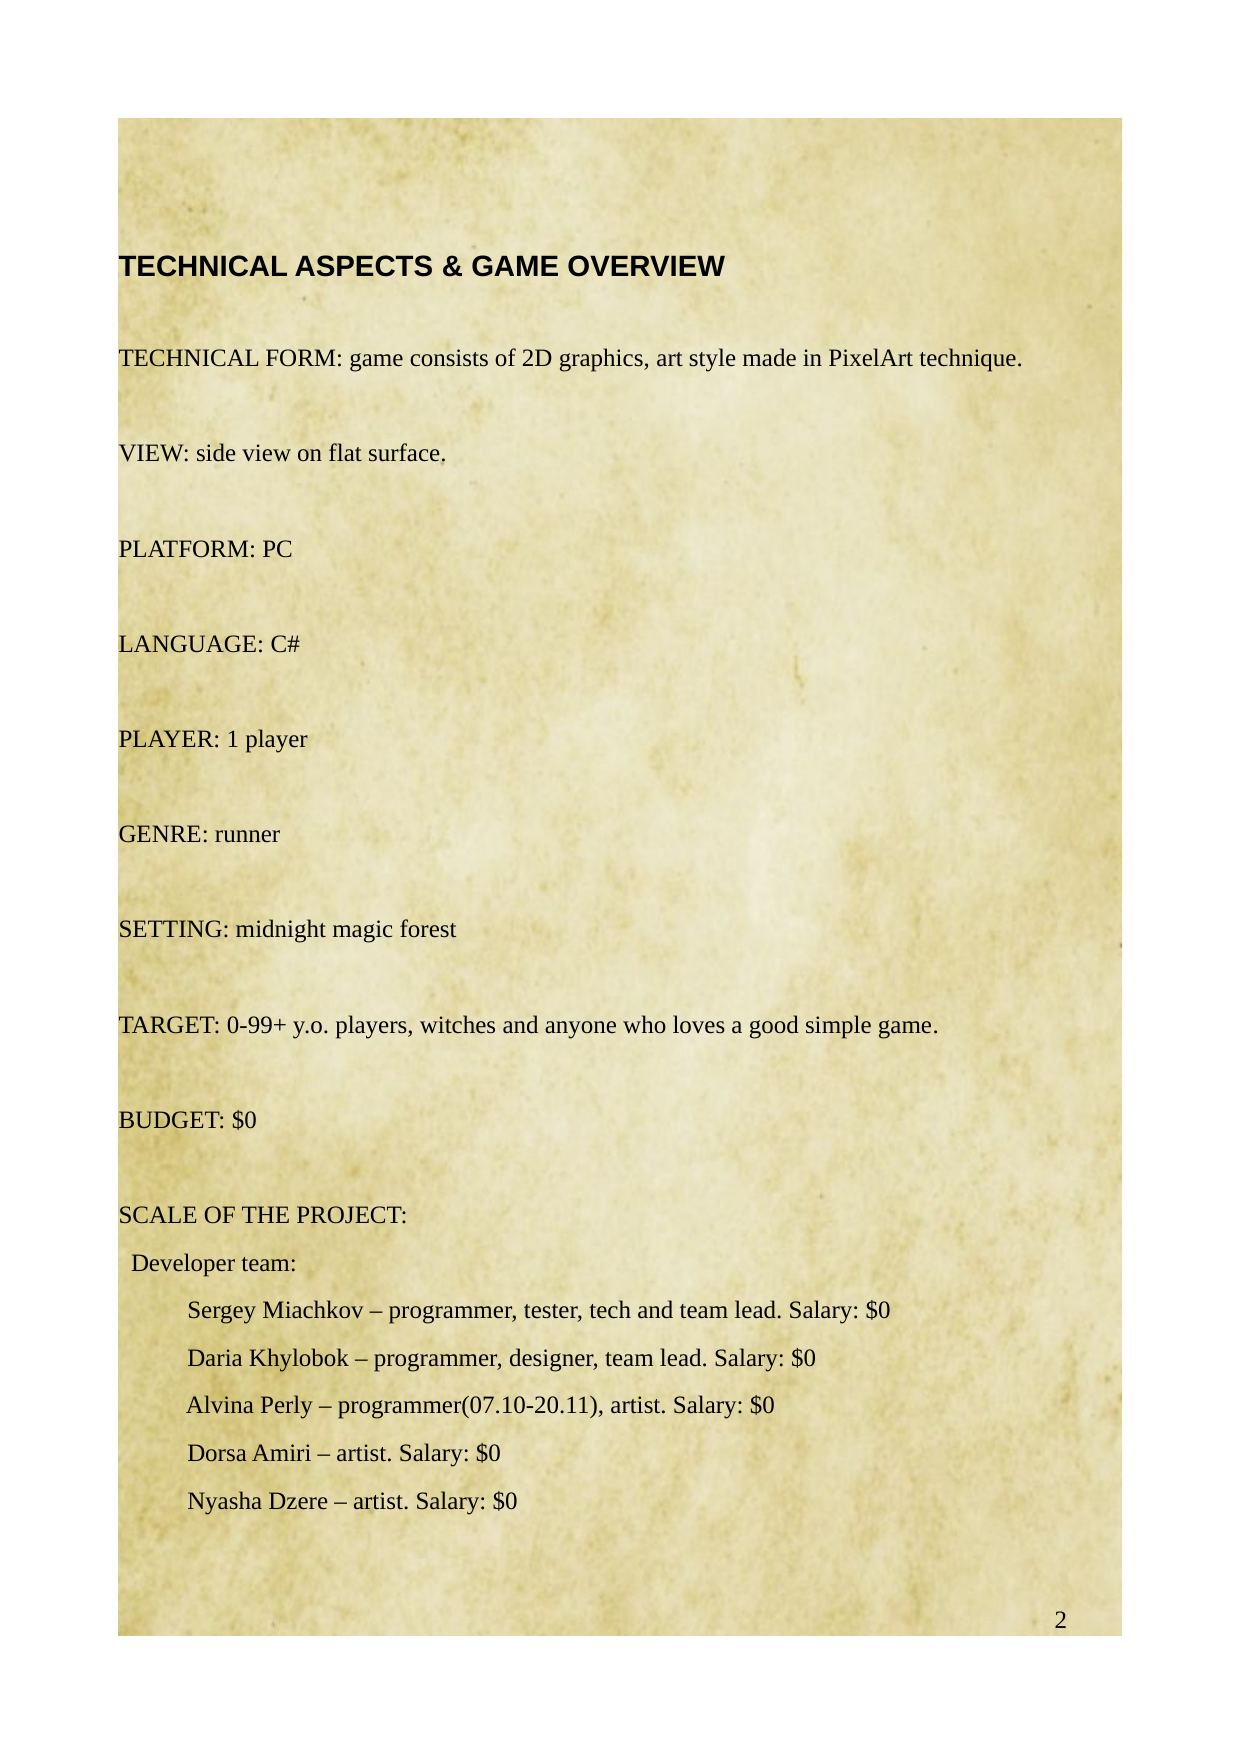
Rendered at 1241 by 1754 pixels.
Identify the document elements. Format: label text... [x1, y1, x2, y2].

text Nyasha Dzere – artist. Salary: $0 [118, 1486, 1122, 1514]
text TARGET: 0-99+ y.o. players, witches and anyone who loves a good simple game. [118, 1010, 1122, 1038]
picture [220, 562, 1021, 629]
text SCALE OF THE PROJECT: [118, 1200, 1122, 1229]
text BUDGET: $0 [118, 1105, 1122, 1134]
text Dorsa Amiri – artist. Salary: $0 [118, 1438, 1122, 1467]
subtitle TECHNICAL ASPECTS & GAME OVERVIEW [118, 249, 1122, 283]
text LANGUAGE: C# [118, 629, 1122, 658]
text Alvina Perly – programmer(07.10-20.11), artist. Salary: $0 [118, 1391, 1122, 1419]
picture [220, 1134, 1021, 1200]
text Sergey Miachkov – programmer, tester, tech and team lead. Salary: $0 [118, 1295, 1122, 1324]
text GENRE: runner [118, 819, 1122, 848]
picture [220, 1229, 1021, 1248]
text TECHNICAL FORM: game consists of 2D graphics, art style made in PixelArt technique. [118, 343, 1122, 372]
text PLAYER: 1 player [118, 724, 1122, 753]
picture [220, 658, 1021, 724]
text SETTING: midnight magic forest [118, 914, 1122, 943]
text VIEW: side view on flat surface. [118, 438, 1122, 467]
text Developer team: [118, 1248, 1122, 1276]
text Daria Khylobok – programmer, designer, team lead. Salary: $0 [118, 1343, 1122, 1372]
picture [220, 1038, 1021, 1105]
picture [220, 848, 1021, 914]
text PLATFORM: PC [118, 534, 1122, 562]
picture [220, 943, 1021, 1010]
picture [220, 476, 1021, 534]
picture [220, 753, 1021, 819]
